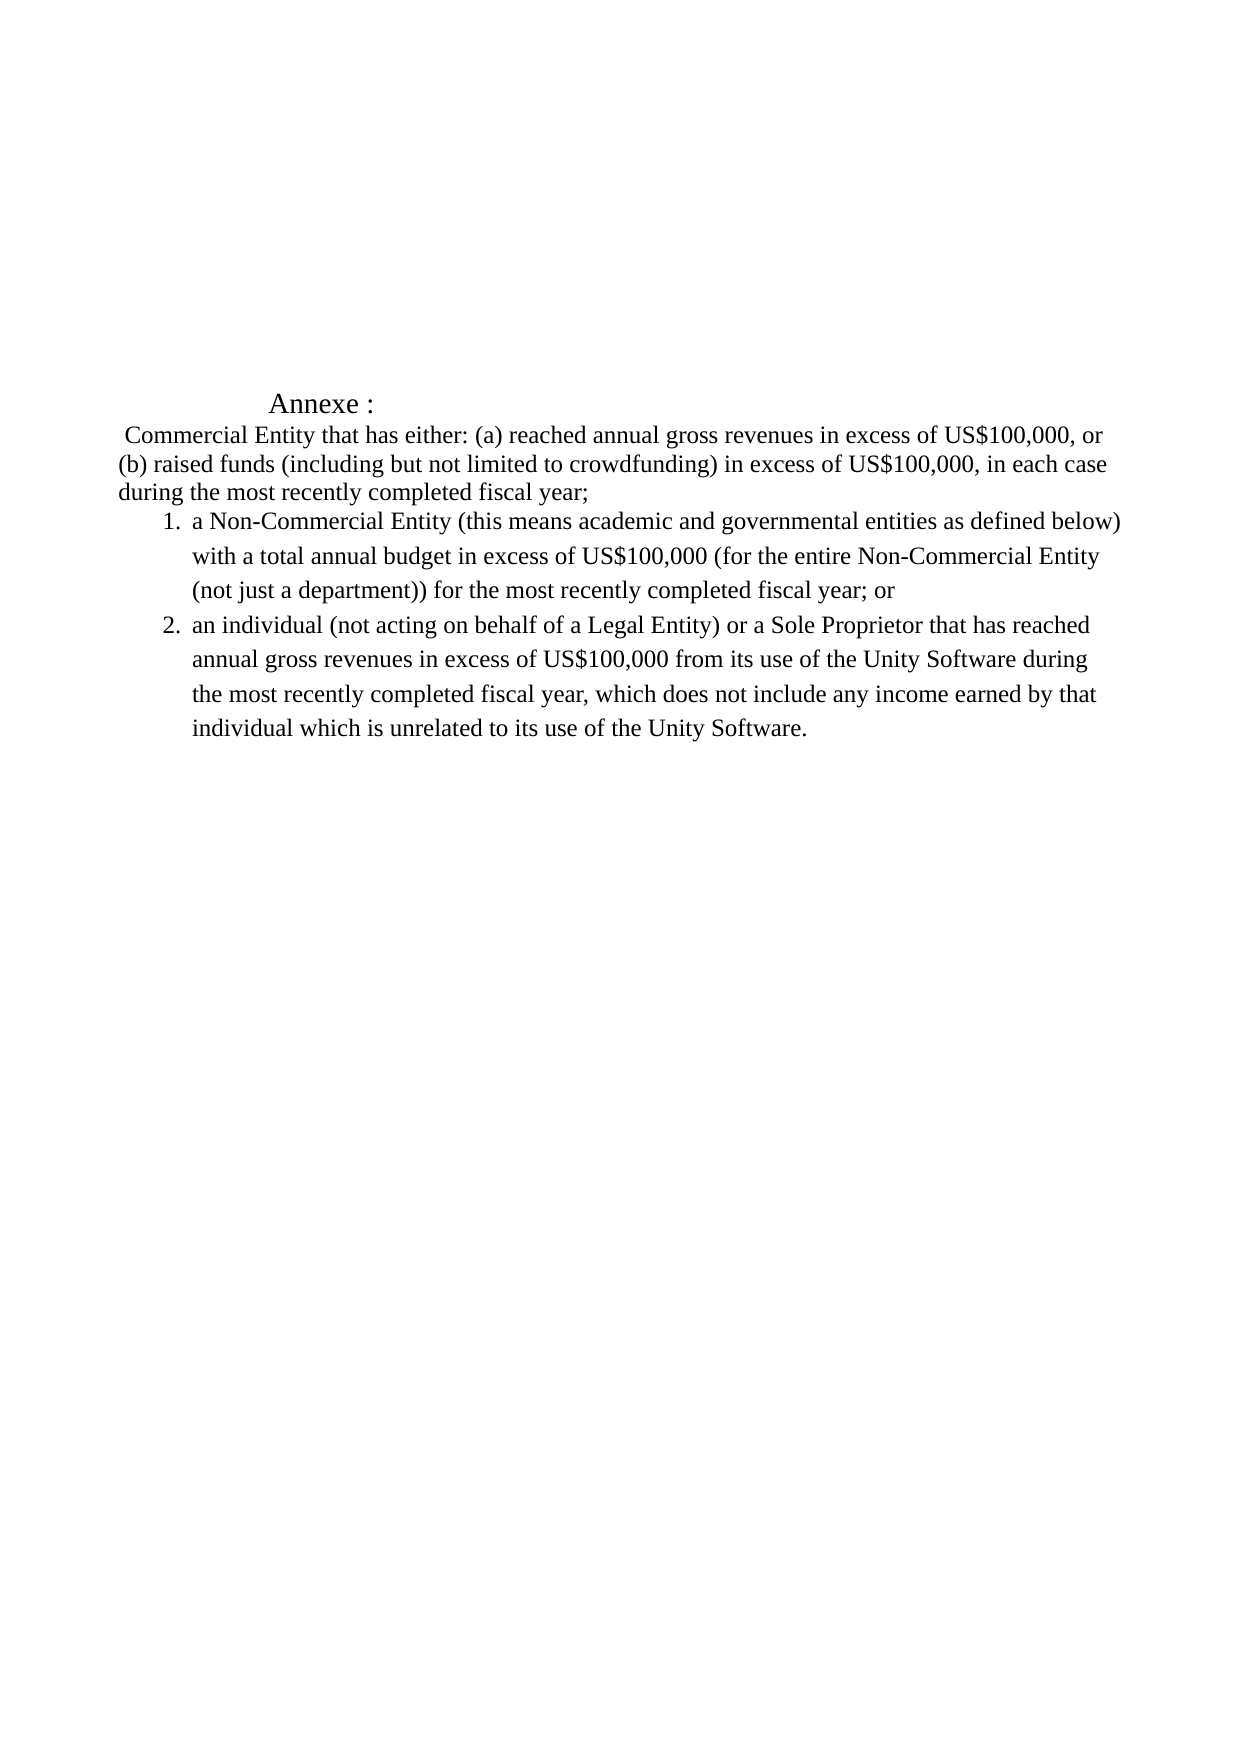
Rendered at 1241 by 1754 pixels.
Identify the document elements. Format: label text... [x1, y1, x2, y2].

list an individual (not acting on behalf of a Legal Entity) or a Sole Proprietor that has reached annual gross revenues in excess of US$100,000 from its use of the Unity Software during the most recently completed fiscal year, which does not include any income earned by that individual which is unrelated to its use of the Unity Software. [162, 610, 1122, 742]
list a Non-Commercial Entity (this means academic and governmental entities as defined below) with a total annual budget in excess of US$100,000 (for the entire Non-Commercial Entity (not just a department)) for the most recently completed fiscal year; or [162, 506, 1122, 604]
text Annexe : [118, 386, 1122, 420]
text Commercial Entity that has either: (a) reached annual gross revenues in excess of US$100,000, or (b) raised funds (including but not limited to crowdfunding) in excess of US$100,000, in each case during the most recently completed fiscal year; [118, 420, 1122, 506]
